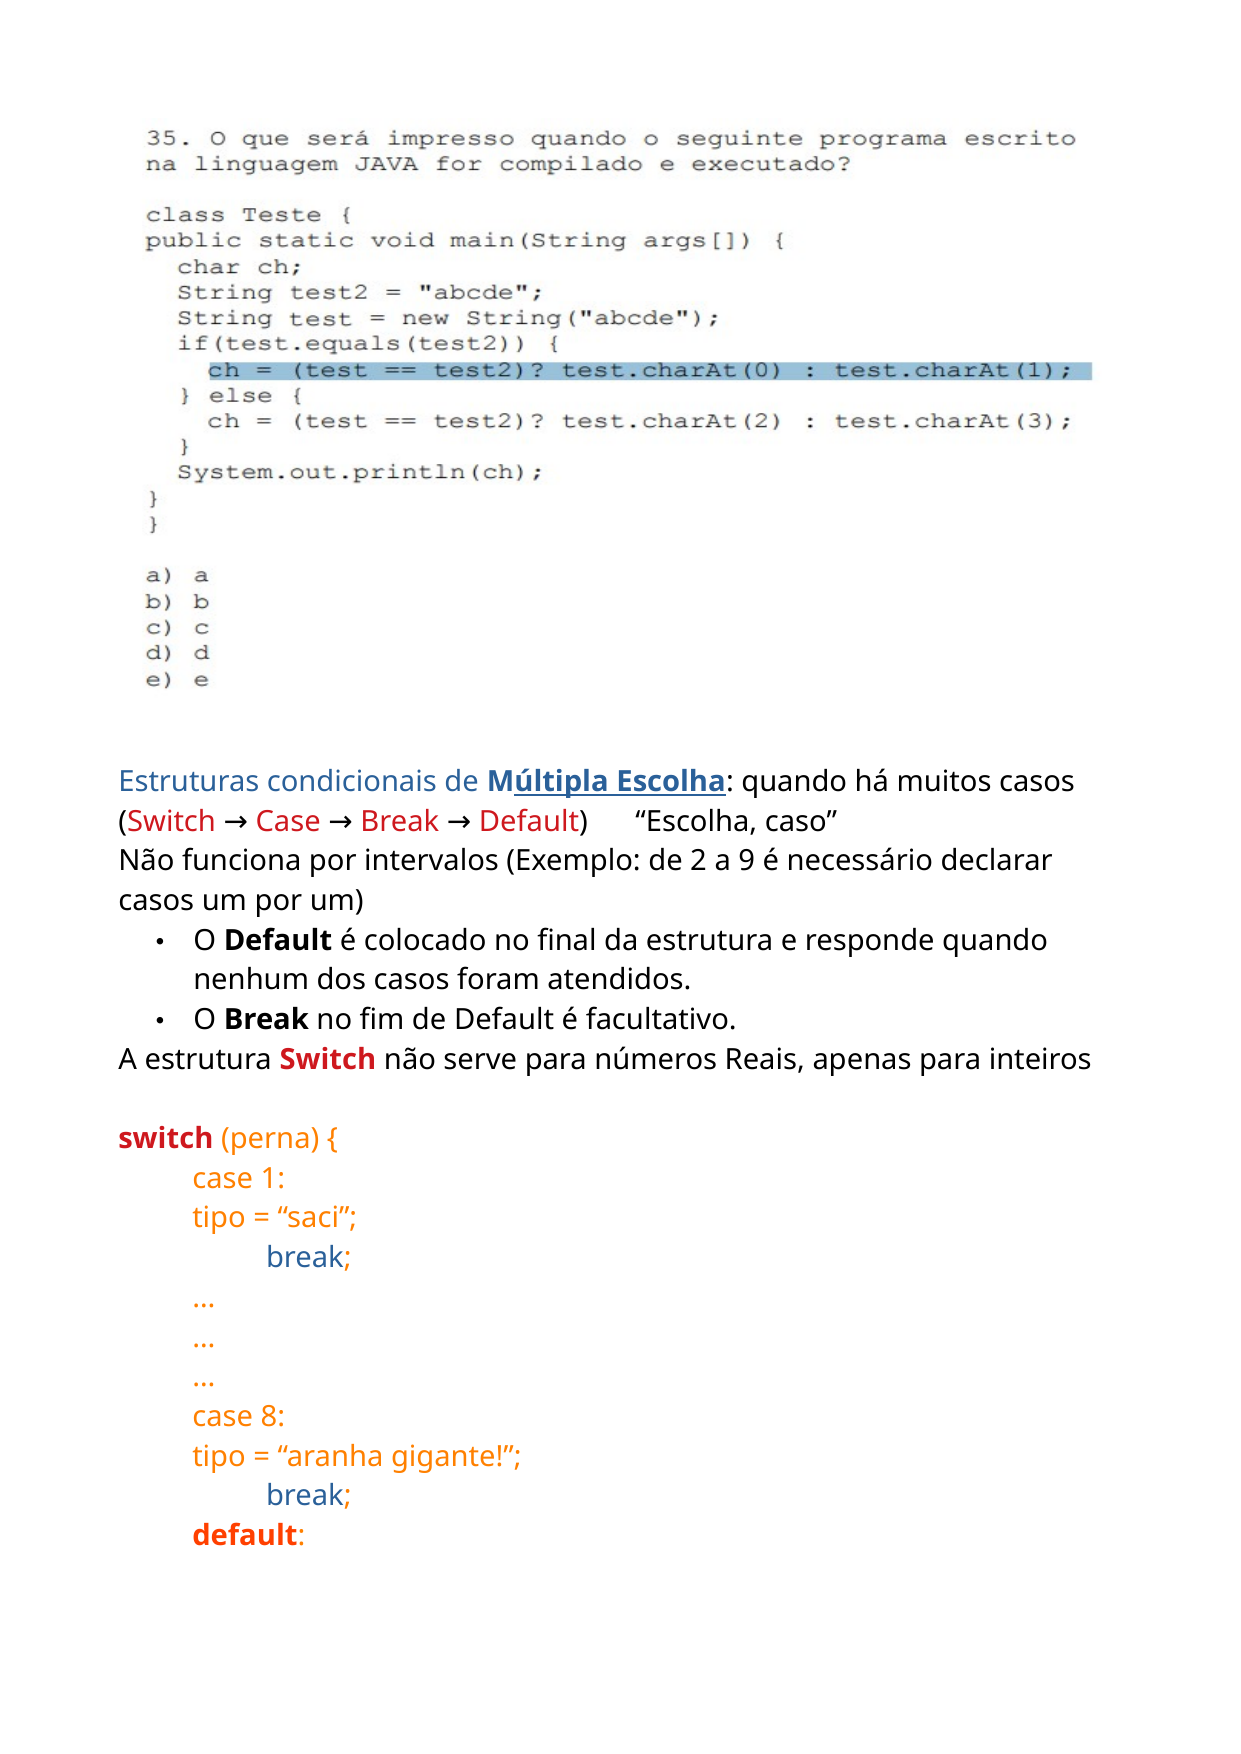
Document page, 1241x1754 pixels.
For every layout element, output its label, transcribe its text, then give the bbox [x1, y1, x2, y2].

text default: [118, 1514, 1122, 1554]
text switch (perna) { [118, 1117, 1122, 1157]
text … [118, 1316, 1122, 1356]
text Não funciona por intervalos (Exemplo: de 2 a 9 é necessário declarar casos um por um) [118, 839, 1122, 919]
text A estrutura Switch não serve para números Reais, apenas para inteiros [118, 1038, 1122, 1078]
text tipo = “aranha gigante!”; [118, 1435, 1122, 1474]
text break; [118, 1474, 1122, 1514]
text Estruturas condicionais de Múltipla Escolha: quando há muitos casos [118, 760, 1122, 800]
text case 1: [118, 1157, 1122, 1197]
text case 8: [118, 1395, 1122, 1435]
list O Default é colocado no final da estrutura e responde quando nenhum dos casos foram atendidos. [156, 919, 1122, 998]
text … [118, 1356, 1122, 1395]
list O Break no fim de Default é facultativo. [156, 998, 1122, 1038]
text (Switch → Case → Break → Default) “Escolha, caso” [118, 800, 1122, 839]
text break; [118, 1236, 1122, 1276]
text … [118, 1276, 1122, 1316]
picture [118, 118, 1123, 710]
text tipo = “saci”; [118, 1197, 1122, 1236]
